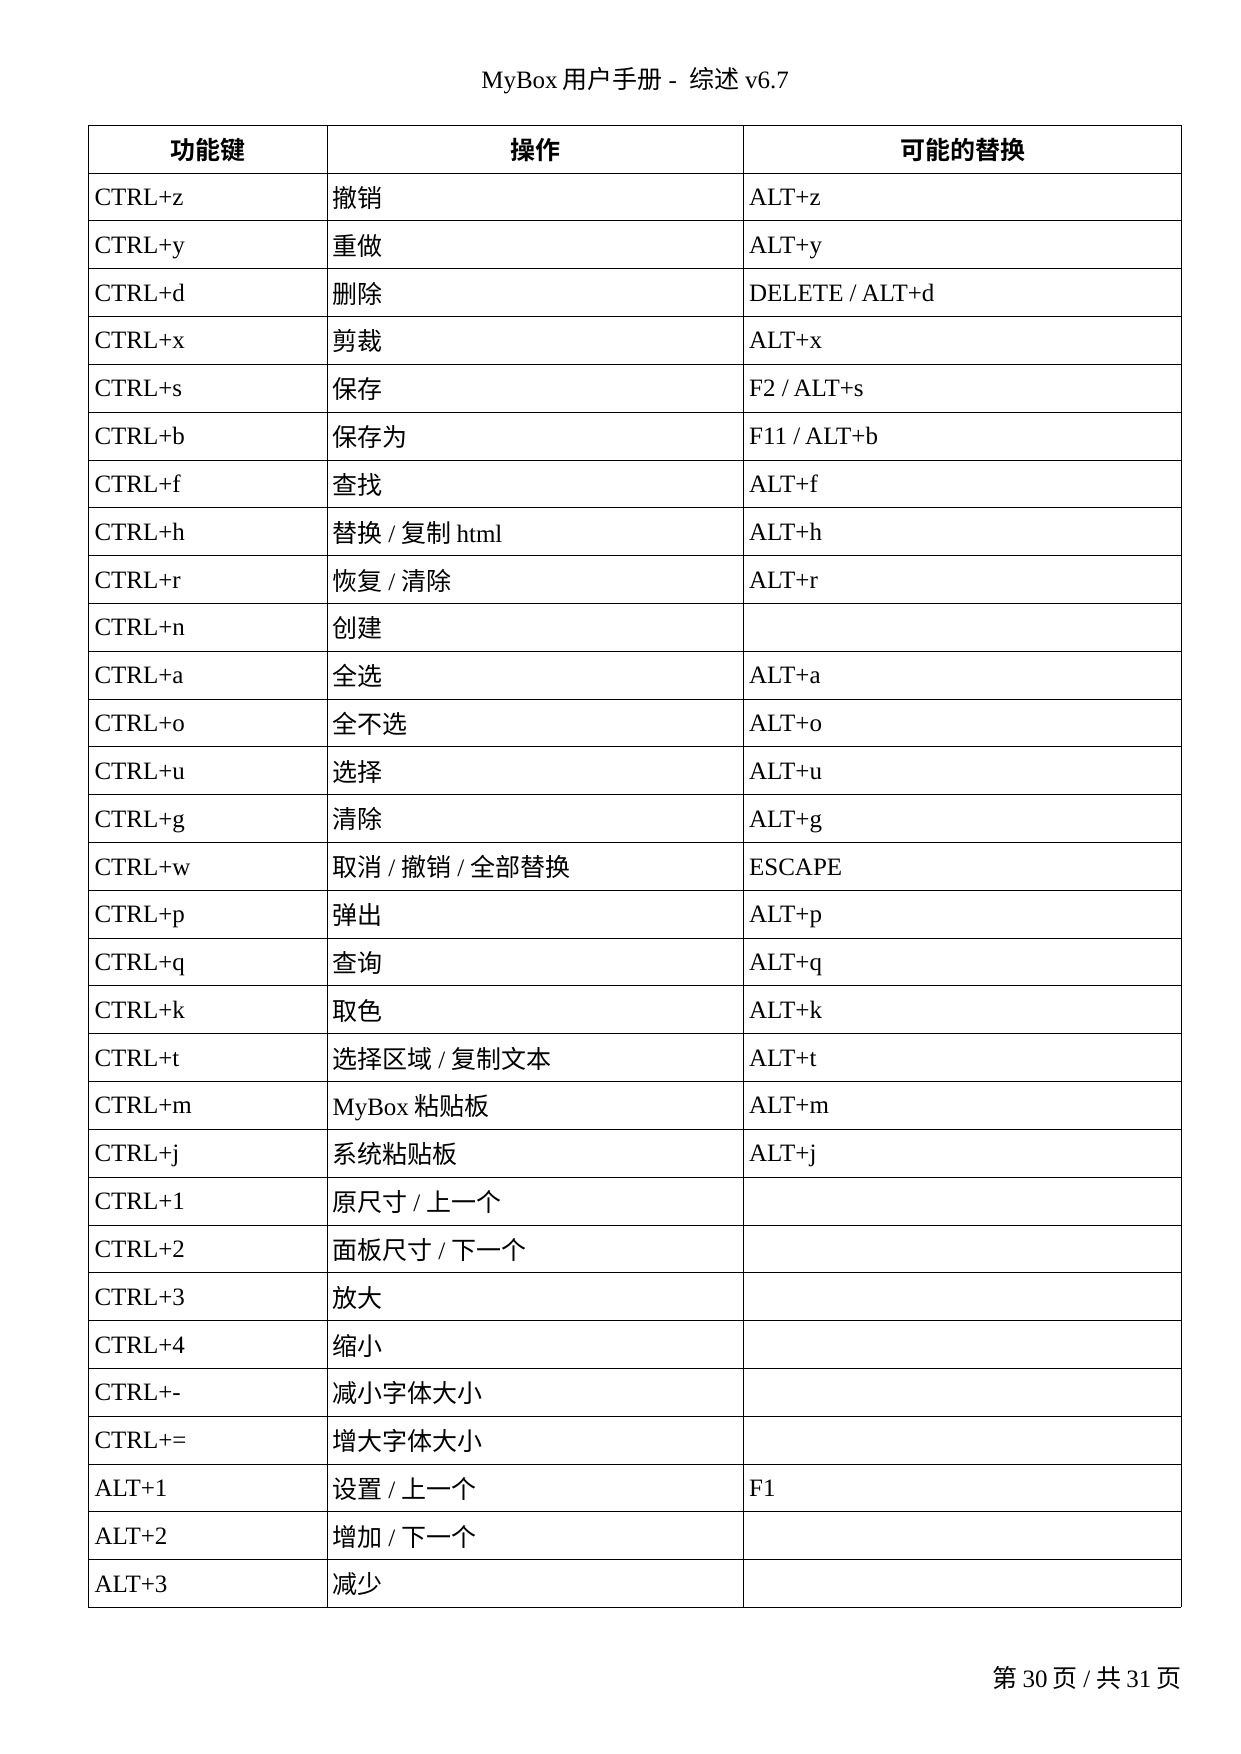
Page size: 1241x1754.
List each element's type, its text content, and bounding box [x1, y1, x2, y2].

table_cell ALT+k [744, 986, 1181, 1033]
table_cell [744, 1560, 1181, 1607]
table_cell ALT+o [744, 700, 1181, 746]
table_cell ALT+u [744, 747, 1181, 794]
table_cell CTRL+k [89, 986, 327, 1033]
table_cell 重做 [328, 221, 743, 268]
table_cell DELETE / ALT+d [744, 269, 1181, 316]
table_cell ALT+2 [89, 1512, 327, 1559]
table_cell CTRL+o [89, 700, 327, 746]
table_cell CTRL+z [89, 174, 327, 220]
table_cell 系统粘贴板 [328, 1130, 743, 1177]
table_cell 取色 [328, 986, 743, 1033]
table_cell ALT+q [744, 939, 1181, 985]
table_cell ALT+a [744, 652, 1181, 698]
table_cell CTRL+p [89, 891, 327, 938]
table_cell 删除 [328, 269, 743, 316]
table_cell [744, 604, 1181, 651]
table_cell [744, 1512, 1181, 1559]
table_cell ALT+1 [89, 1465, 327, 1511]
table_cell 弹出 [328, 891, 743, 938]
table_cell 增加 / 下一个 [328, 1512, 743, 1559]
table_cell ALT+z [744, 174, 1181, 220]
table_cell F1 [744, 1465, 1181, 1511]
table_cell 清除 [328, 795, 743, 842]
table_cell 创建 [328, 604, 743, 651]
table_cell CTRL+g [89, 795, 327, 842]
table_cell 选择 [328, 747, 743, 794]
table_cell 剪裁 [328, 317, 743, 364]
table_cell CTRL+h [89, 508, 327, 555]
table_cell CTRL+x [89, 317, 327, 364]
table_cell ALT+y [744, 221, 1181, 268]
table_cell CTRL+= [89, 1417, 327, 1463]
table_cell [744, 1321, 1181, 1368]
table_header 功能键 [89, 126, 327, 173]
table_cell ALT+p [744, 891, 1181, 938]
table_cell CTRL+- [89, 1369, 327, 1416]
table_cell [744, 1417, 1181, 1463]
table_cell 设置 / 上一个 [328, 1465, 743, 1511]
table_cell CTRL+j [89, 1130, 327, 1177]
table_cell 原尺寸 / 上一个 [328, 1178, 743, 1224]
table_cell [744, 1226, 1181, 1272]
table_cell CTRL+m [89, 1082, 327, 1129]
table_header 可能的替换 [744, 126, 1181, 173]
table_cell CTRL+s [89, 365, 327, 412]
table_cell 撤销 [328, 174, 743, 220]
table_cell CTRL+4 [89, 1321, 327, 1368]
table_cell ESCAPE [744, 843, 1181, 890]
table_cell 选择区域 / 复制文本 [328, 1034, 743, 1081]
table_cell MyBox粘贴板 [328, 1082, 743, 1129]
table_cell ALT+r [744, 556, 1181, 603]
table_cell ALT+h [744, 508, 1181, 555]
table_cell CTRL+r [89, 556, 327, 603]
table_cell 减少 [328, 1560, 743, 1607]
table_cell 取消 / 撤销 / 全部替换 [328, 843, 743, 890]
table_cell ALT+x [744, 317, 1181, 364]
table_cell CTRL+3 [89, 1273, 327, 1320]
table_cell ALT+3 [89, 1560, 327, 1607]
table_cell CTRL+2 [89, 1226, 327, 1272]
table_cell CTRL+t [89, 1034, 327, 1081]
table_cell [744, 1273, 1181, 1320]
table_cell [744, 1369, 1181, 1416]
table_cell 查找 [328, 461, 743, 507]
table_cell 恢复 / 清除 [328, 556, 743, 603]
table_cell F11 / ALT+b [744, 413, 1181, 459]
table_cell ALT+j [744, 1130, 1181, 1177]
table_cell ALT+t [744, 1034, 1181, 1081]
table_cell CTRL+q [89, 939, 327, 985]
table_cell CTRL+f [89, 461, 327, 507]
table_cell 保存 [328, 365, 743, 412]
table_cell F2 / ALT+s [744, 365, 1181, 412]
table_cell 全不选 [328, 700, 743, 746]
table_cell 查询 [328, 939, 743, 985]
table_cell 替换 / 复制html [328, 508, 743, 555]
table_cell CTRL+u [89, 747, 327, 794]
table_header 操作 [328, 126, 743, 173]
table_cell CTRL+a [89, 652, 327, 698]
table_cell 面板尺寸 / 下一个 [328, 1226, 743, 1272]
table_cell 减小字体大小 [328, 1369, 743, 1416]
table_cell ALT+m [744, 1082, 1181, 1129]
table_cell CTRL+d [89, 269, 327, 316]
table_cell 缩小 [328, 1321, 743, 1368]
table_cell CTRL+n [89, 604, 327, 651]
table_cell ALT+f [744, 461, 1181, 507]
table_cell 保存为 [328, 413, 743, 459]
table_cell ALT+g [744, 795, 1181, 842]
table_cell CTRL+w [89, 843, 327, 890]
table_cell 放大 [328, 1273, 743, 1320]
table_cell [744, 1178, 1181, 1224]
table_cell CTRL+1 [89, 1178, 327, 1224]
table_cell CTRL+y [89, 221, 327, 268]
table_cell 增大字体大小 [328, 1417, 743, 1463]
table_cell CTRL+b [89, 413, 327, 459]
table_cell 全选 [328, 652, 743, 698]
